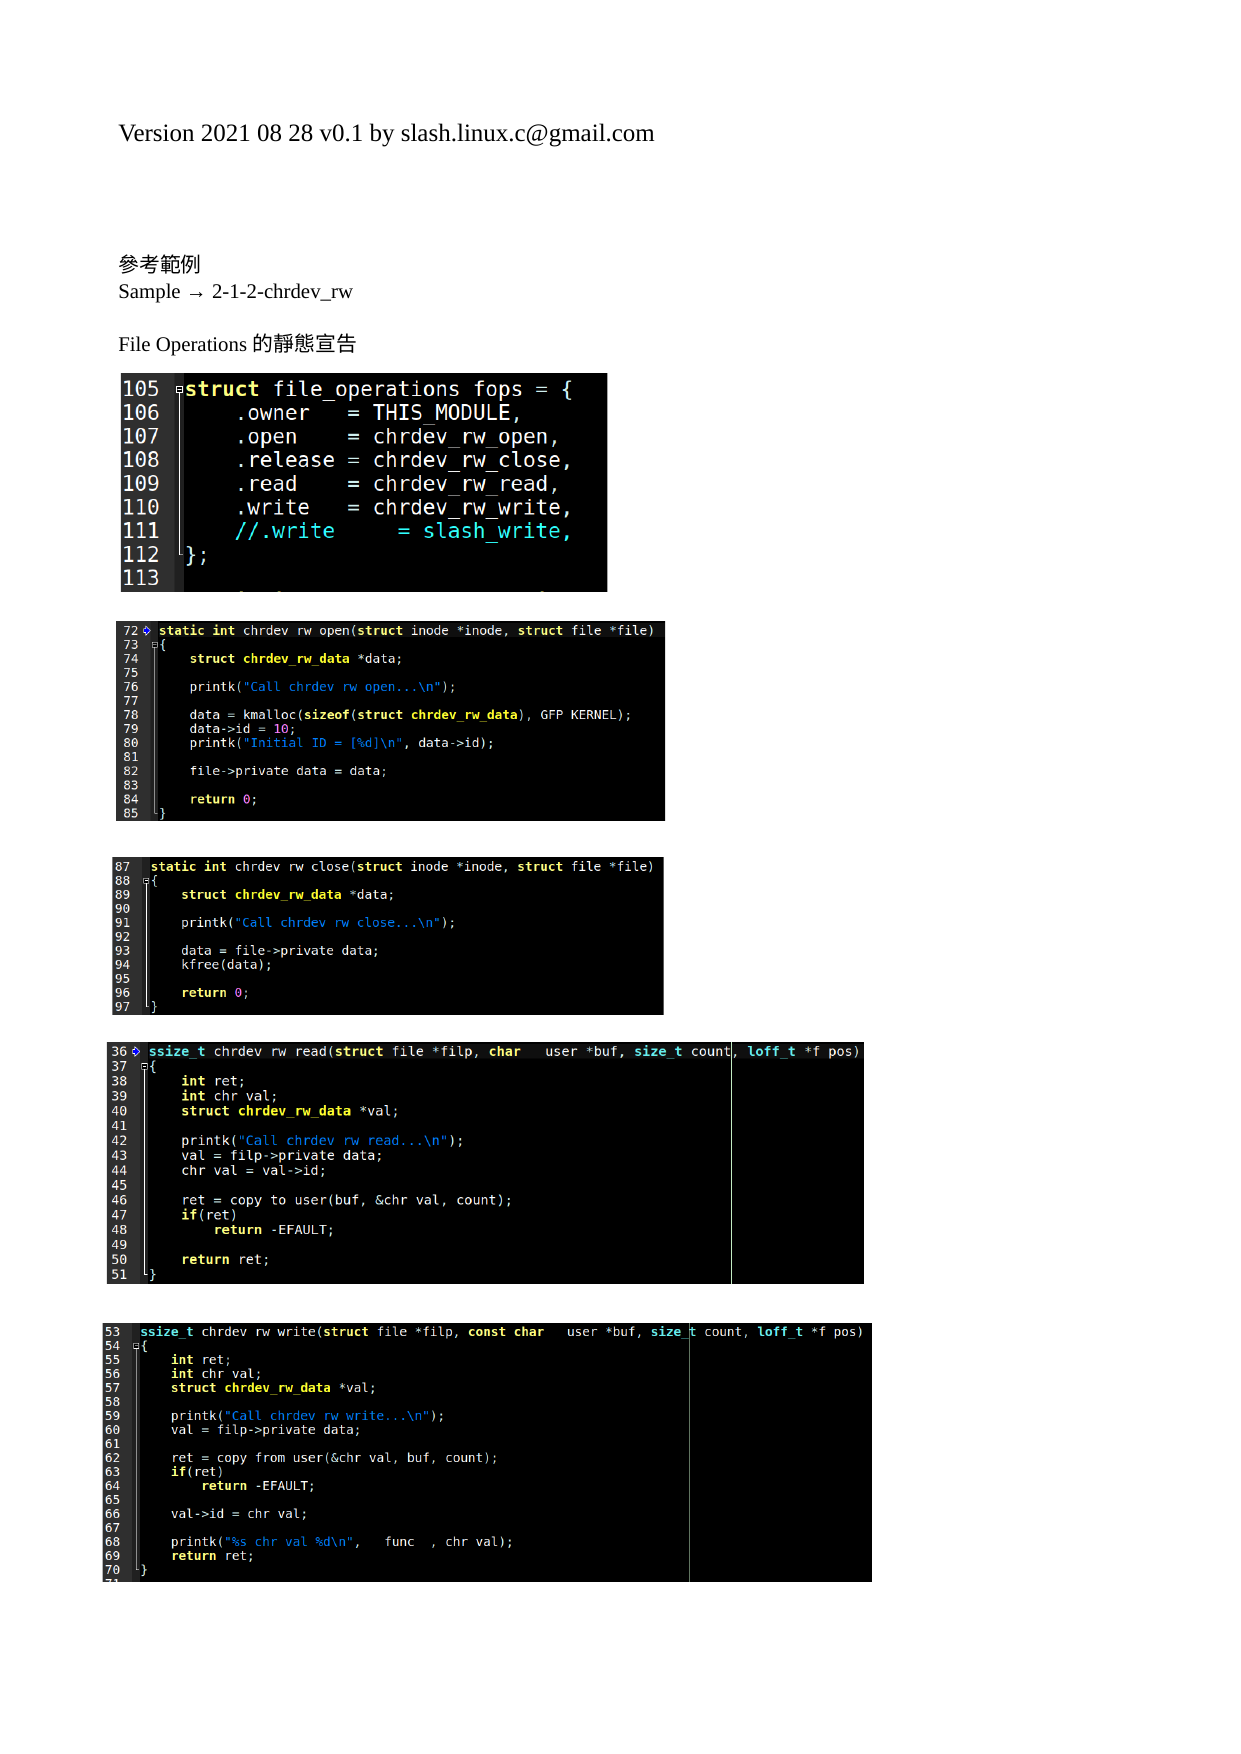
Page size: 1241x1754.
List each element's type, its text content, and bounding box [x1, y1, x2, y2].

picture [120, 373, 608, 592]
picture [102, 1323, 872, 1582]
picture [116, 621, 666, 821]
picture [106, 1042, 864, 1284]
text Sample → 2-1-2-chrdev_rw [118, 279, 1122, 303]
picture [112, 857, 664, 1015]
text 參考範例 [118, 248, 1122, 279]
text File Operations 的靜態宣告 [118, 327, 1122, 357]
